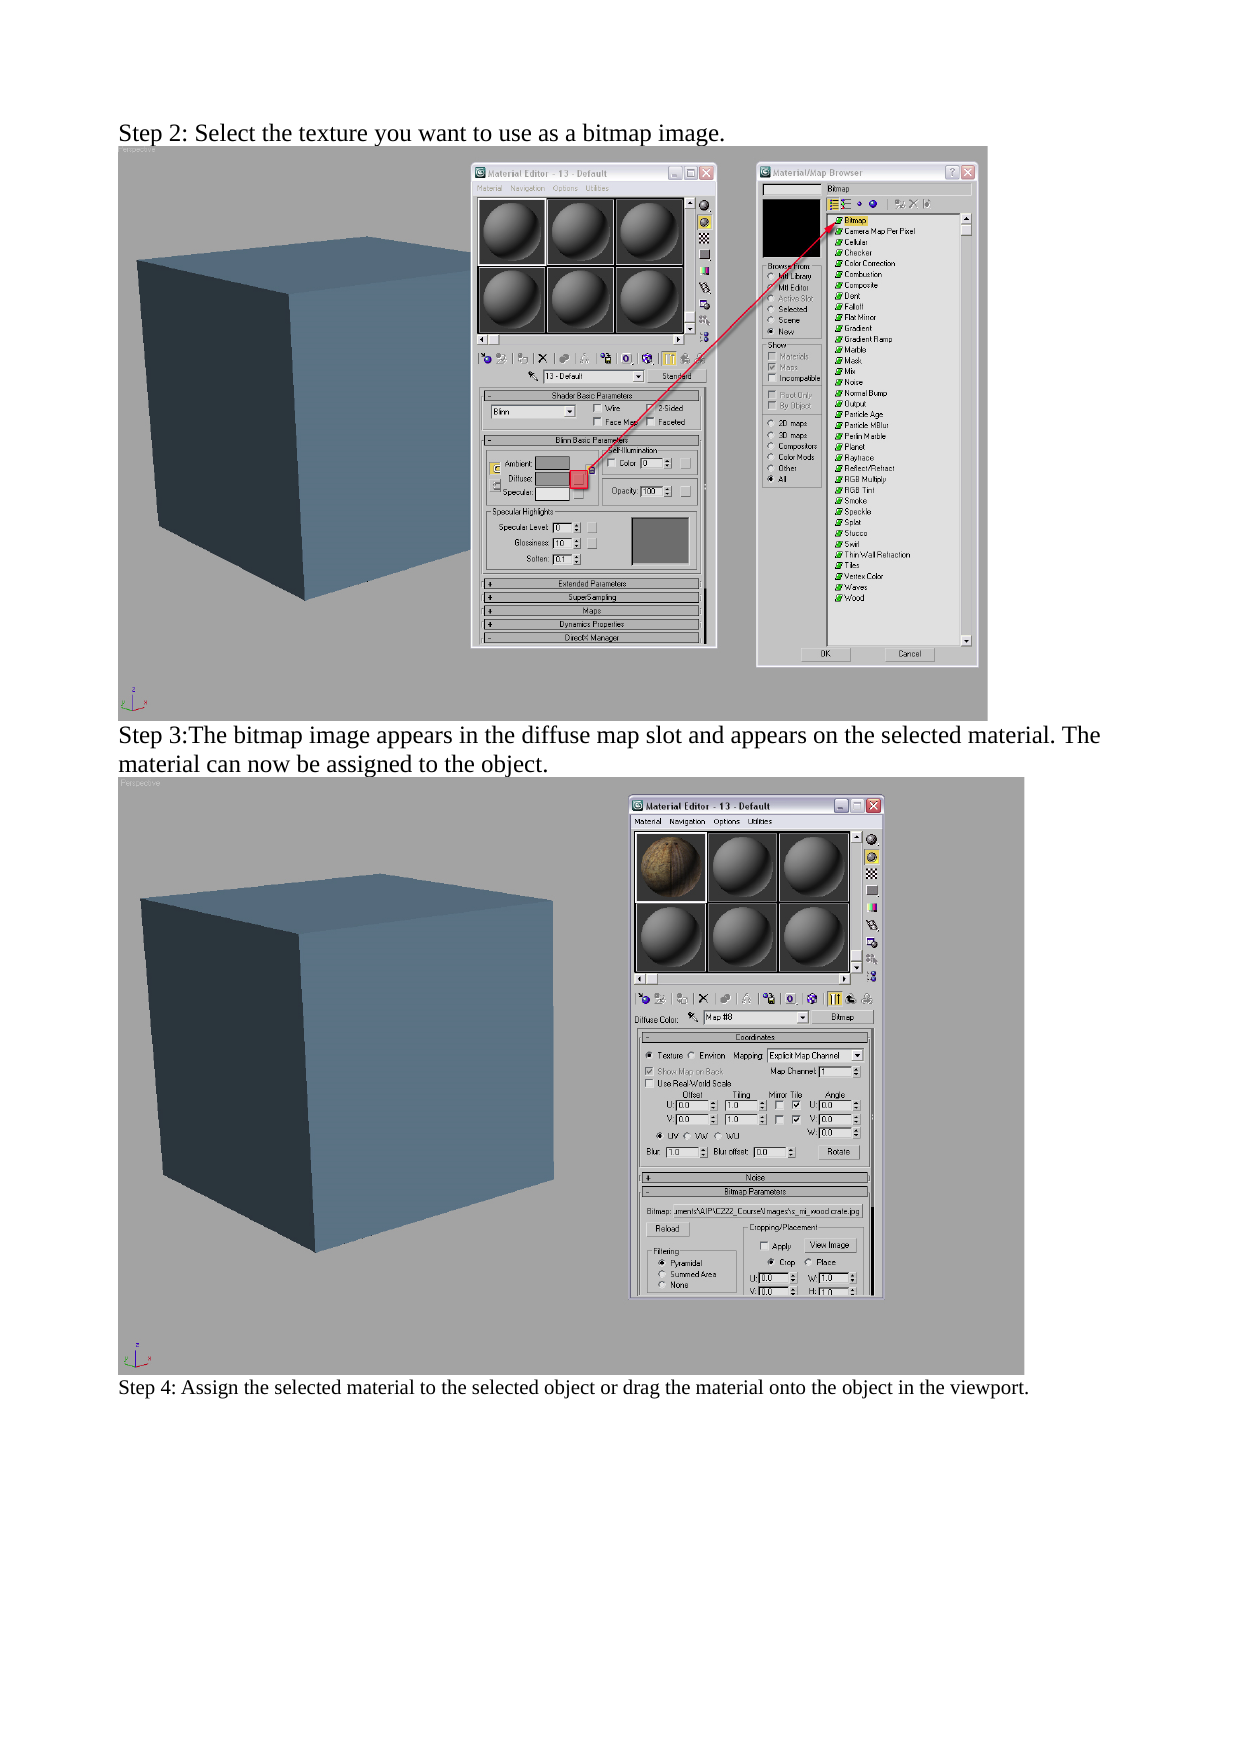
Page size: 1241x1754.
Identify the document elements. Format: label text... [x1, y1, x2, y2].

picture [118, 146, 988, 721]
text Step 2: Select the texture you want to use as a bitmap image. [118, 118, 1122, 147]
text Step 4: Assign the selected material to the selected object or drag the material onto the object in the viewport. [118, 1375, 1122, 1399]
picture [118, 777, 1025, 1375]
text Step 3:The bitmap image appears in the diffuse map slot and appears on the selected material. The material can now be assigned to the object. [118, 720, 1122, 778]
